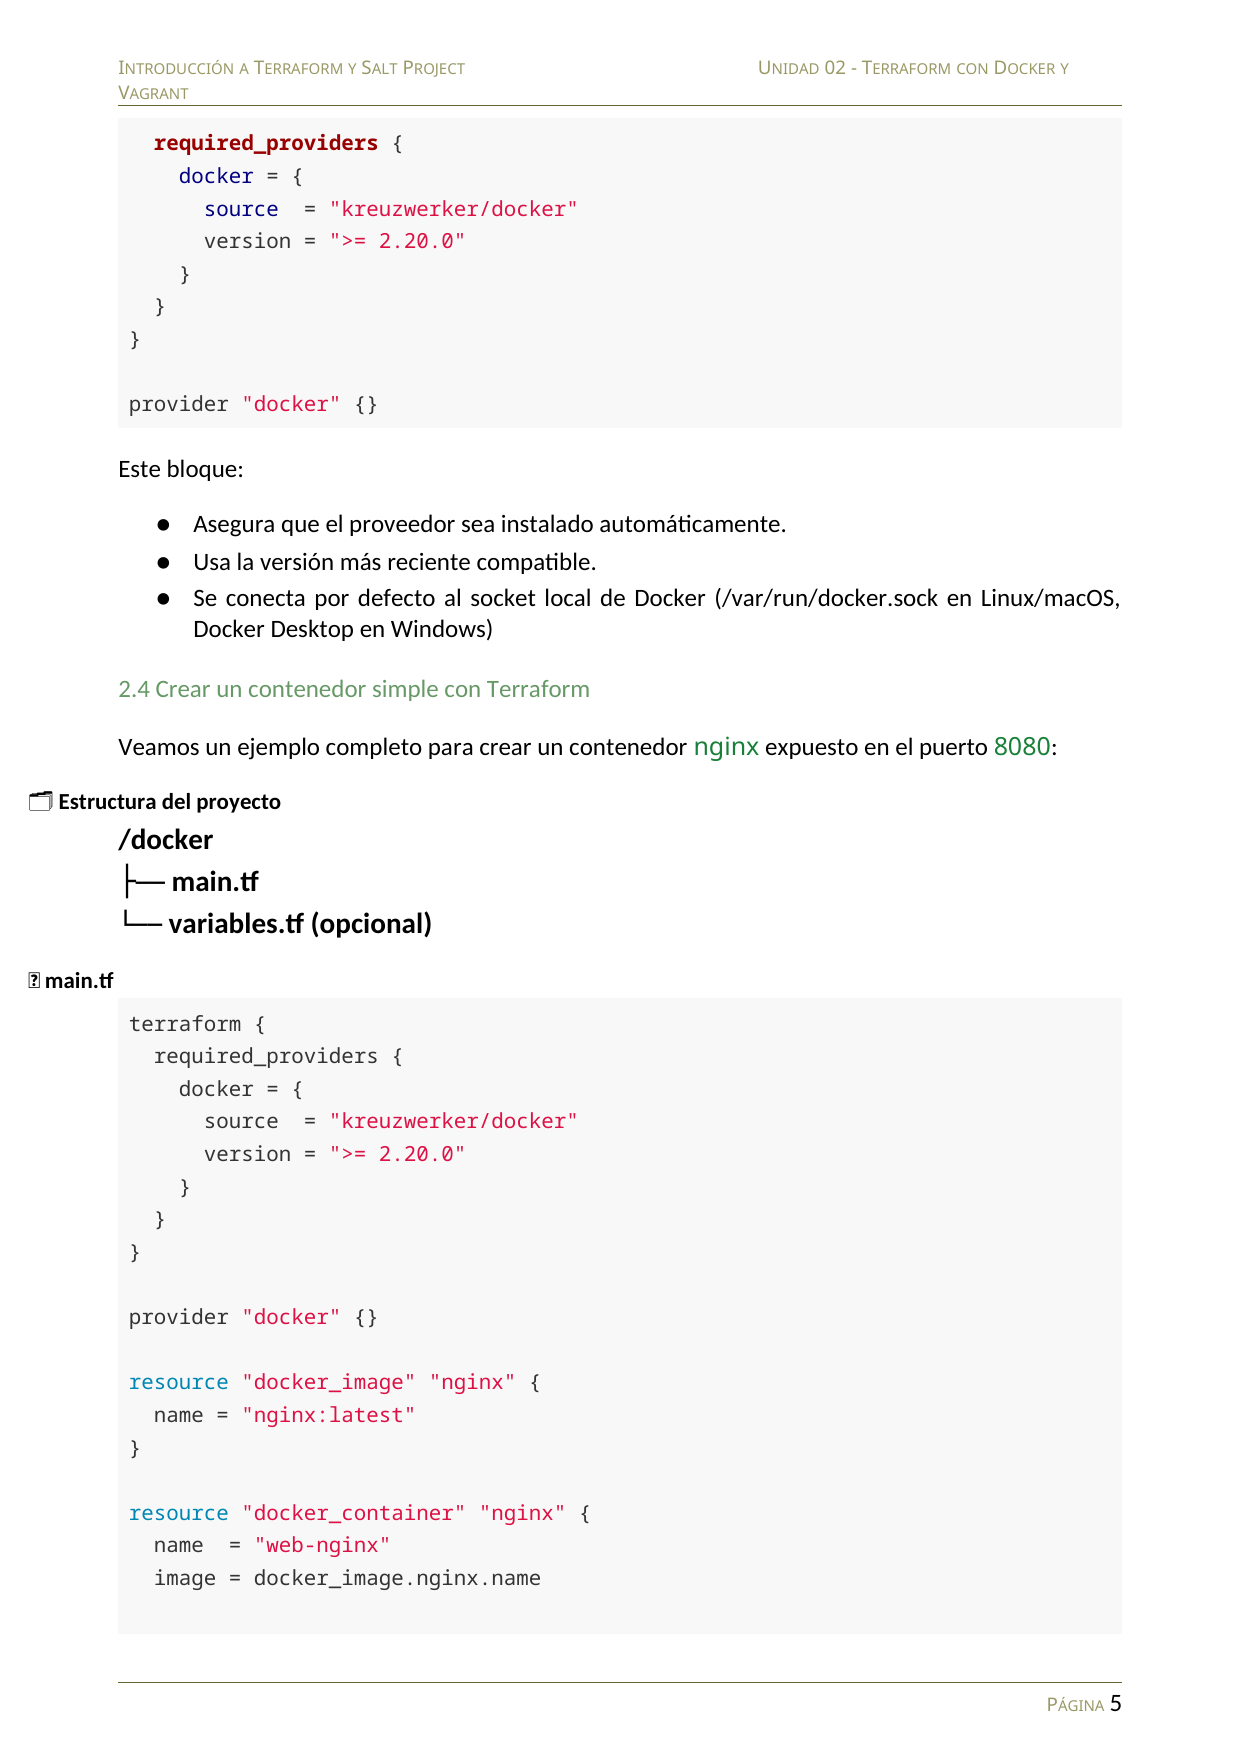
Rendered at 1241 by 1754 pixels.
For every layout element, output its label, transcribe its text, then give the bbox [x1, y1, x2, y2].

list Usa la versión más reciente compatible. [156, 546, 1122, 576]
table_header required_providers { docker = { source = "kreuzwerker/docker" version = ">= 2.20.0" } } } provider "docker" {} [118, 118, 1122, 428]
subtitle 🗂️ Estructura del proyecto [28, 787, 1122, 815]
table_header terraform { required_providers { docker = { source = "kreuzwerker/docker" version = ">= 2.20.0" } } } provider "docker" {} resource "docker_image" "nginx" { name = "nginx:latest" } resource "docker_container" "nginx" { name = "web-nginx" image = docker_image.nginx.name [118, 998, 1122, 1634]
text ├── main.tf [118, 863, 1122, 899]
list Se conecta por defecto al socket local de Docker (/var/run/docker.sock en Linux/macOS, Docker Desktop en Windows) [156, 583, 1122, 644]
subtitle 2.4 Crear un contenedor simple con Terraform [118, 673, 1122, 703]
text /docker [118, 821, 1122, 857]
list Asegura que el proveedor sea instalado automáticamente. [156, 509, 1122, 539]
subtitle 📄 main.tf [28, 966, 1122, 994]
text Este bloque: [118, 453, 1122, 484]
text Veamos un ejemplo completo para crear un contenedor nginx expuesto en el puerto 8080: [118, 728, 1122, 762]
text └── variables.tf (opcional) [118, 906, 1122, 941]
